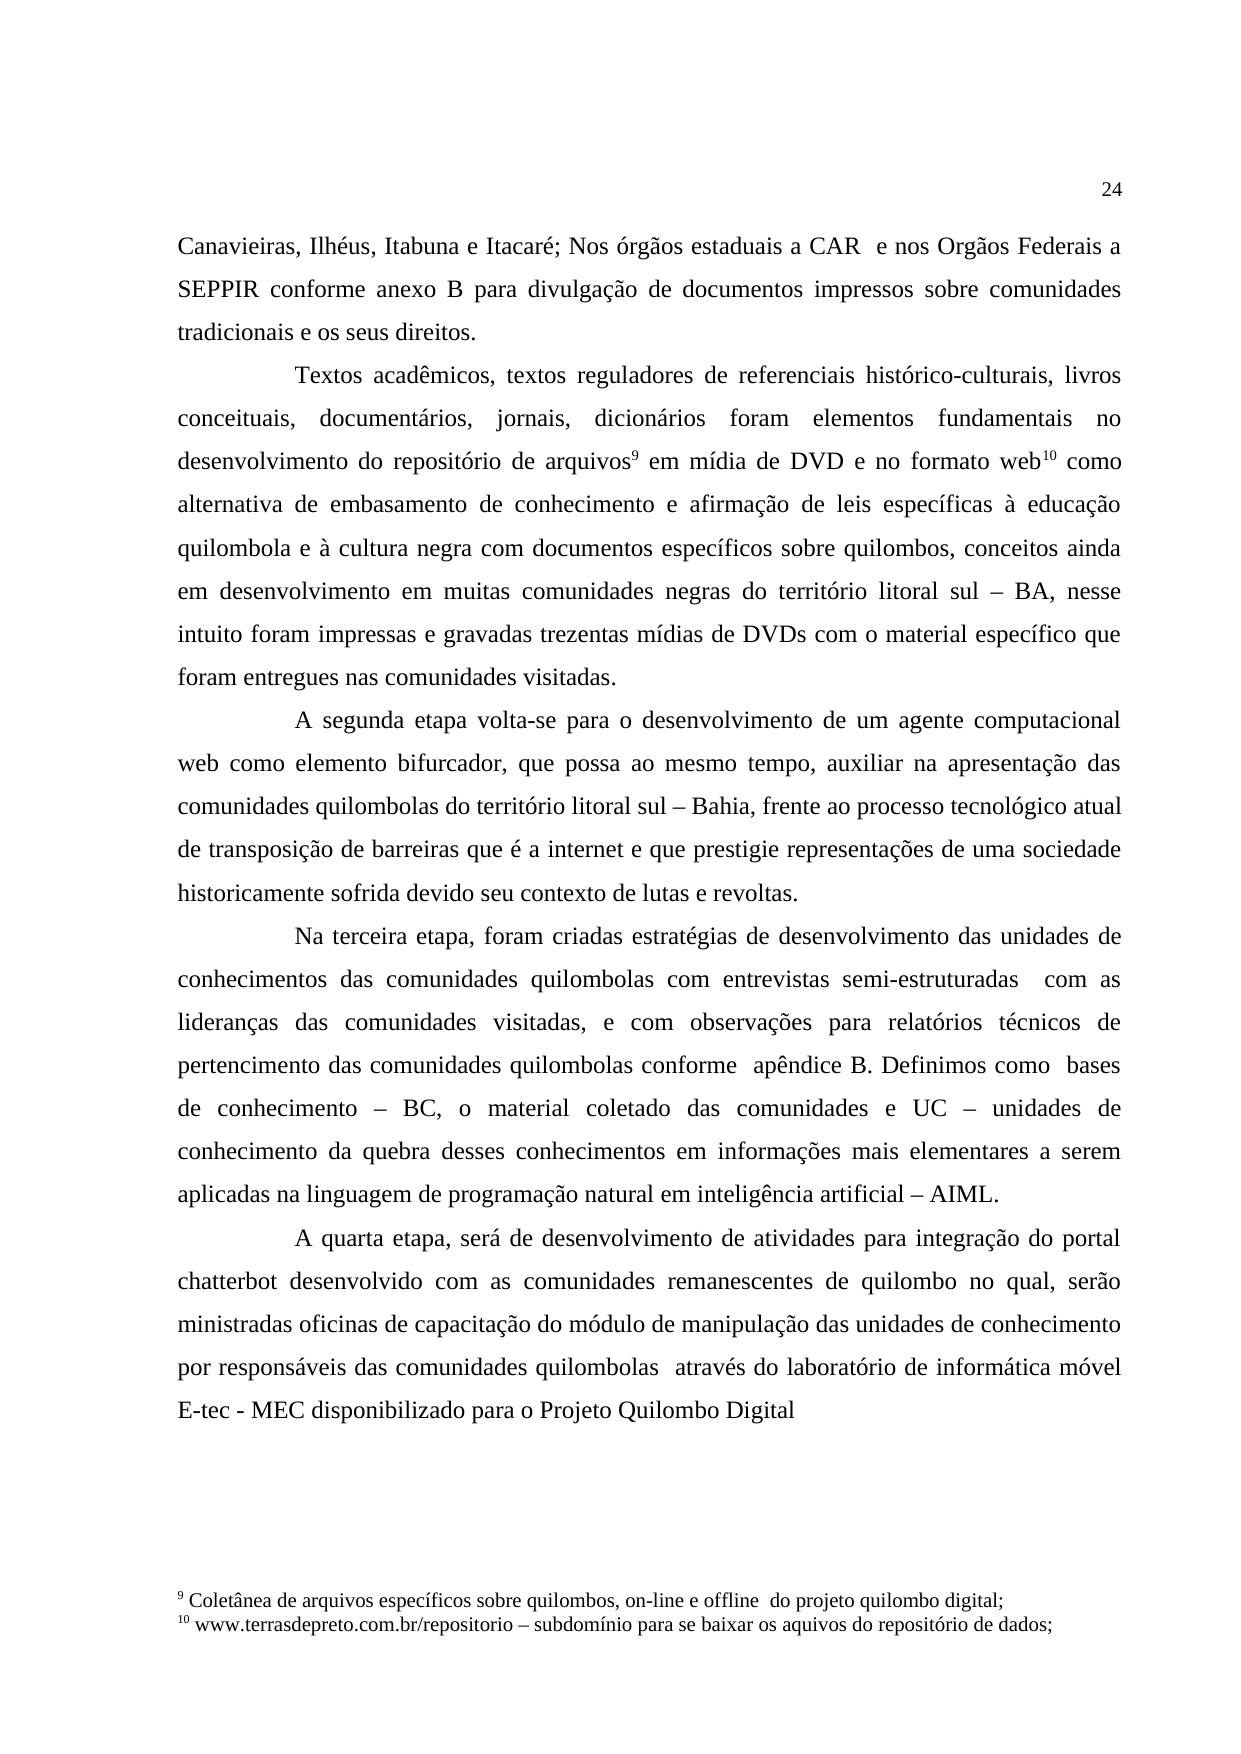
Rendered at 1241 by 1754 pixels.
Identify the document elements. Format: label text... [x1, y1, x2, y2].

text A quarta etapa, será de desenvolvimento de atividades para integração do portal chatterbot desenvolvido com as comunidades remanescentes de quilombo no qual, serão ministradas oficinas de capacitação do módulo de manipulação das unidades de conhecimento por responsáveis das comunidades quilombolas através do laboratório de informática móvel E-tec - MEC disponibilizado para o Projeto Quilombo Digital [177, 1223, 1122, 1424]
text Coletânea de arquivos específicos sobre quilombos, on-line e offline do projeto quilombo digital; [177, 1588, 1122, 1612]
text Na terceira etapa, foram criadas estratégias de desenvolvimento das unidades de conhecimentos das comunidades quilombolas com entrevistas semi-estruturadas com as lideranças das comunidades visitadas, e com observações para relatórios técnicos de pertencimento das comunidades quilombolas conforme apêndice B. Definimos como bases de conhecimento – BC, o material coletado das comunidades e UC – unidades de conhecimento da quebra desses conhecimentos em informações mais elementares a serem aplicadas na linguagem de programação natural em inteligência artificial – AIML. [177, 921, 1122, 1208]
text www.terrasdepreto.com.br/repositorio – subdomínio para se baixar os aquivos do repositório de dados; [177, 1612, 1122, 1636]
text Canavieiras, Ilhéus, Itabuna e Itacaré; Nos órgãos estaduais a CAR e nos Orgãos Federais a SEPPIR conforme anexo B para divulgação de documentos impressos sobre comunidades tradicionais e os seus direitos. [177, 231, 1122, 346]
text A segunda etapa volta-se para o desenvolvimento de um agente computacional web como elemento bifurcador, que possa ao mesmo tempo, auxiliar na apresentação das comunidades quilombolas do território litoral sul – Bahia, frente ao processo tecnológico atual de transposição de barreiras que é a internet e que prestigie representações de uma sociedade historicamente sofrida devido seu contexto de lutas e revoltas. [177, 705, 1122, 906]
text Textos acadêmicos, textos reguladores de referenciais histórico-culturais, livros conceituais, documentários, jornais, dicionários foram elementos fundamentais no desenvolvimento do repositório de arquivos em mídia de DVD e no formato web como alternativa de embasamento de conhecimento e afirmação de leis específicas à educação quilombola e à cultura negra com documentos específicos sobre quilombos, conceitos ainda em desenvolvimento em muitas comunidades negras do território litoral sul – BA, nesse intuito foram impressas e gravadas trezentas mídias de DVDs com o material específico que foram entregues nas comunidades visitadas. [177, 360, 1122, 691]
